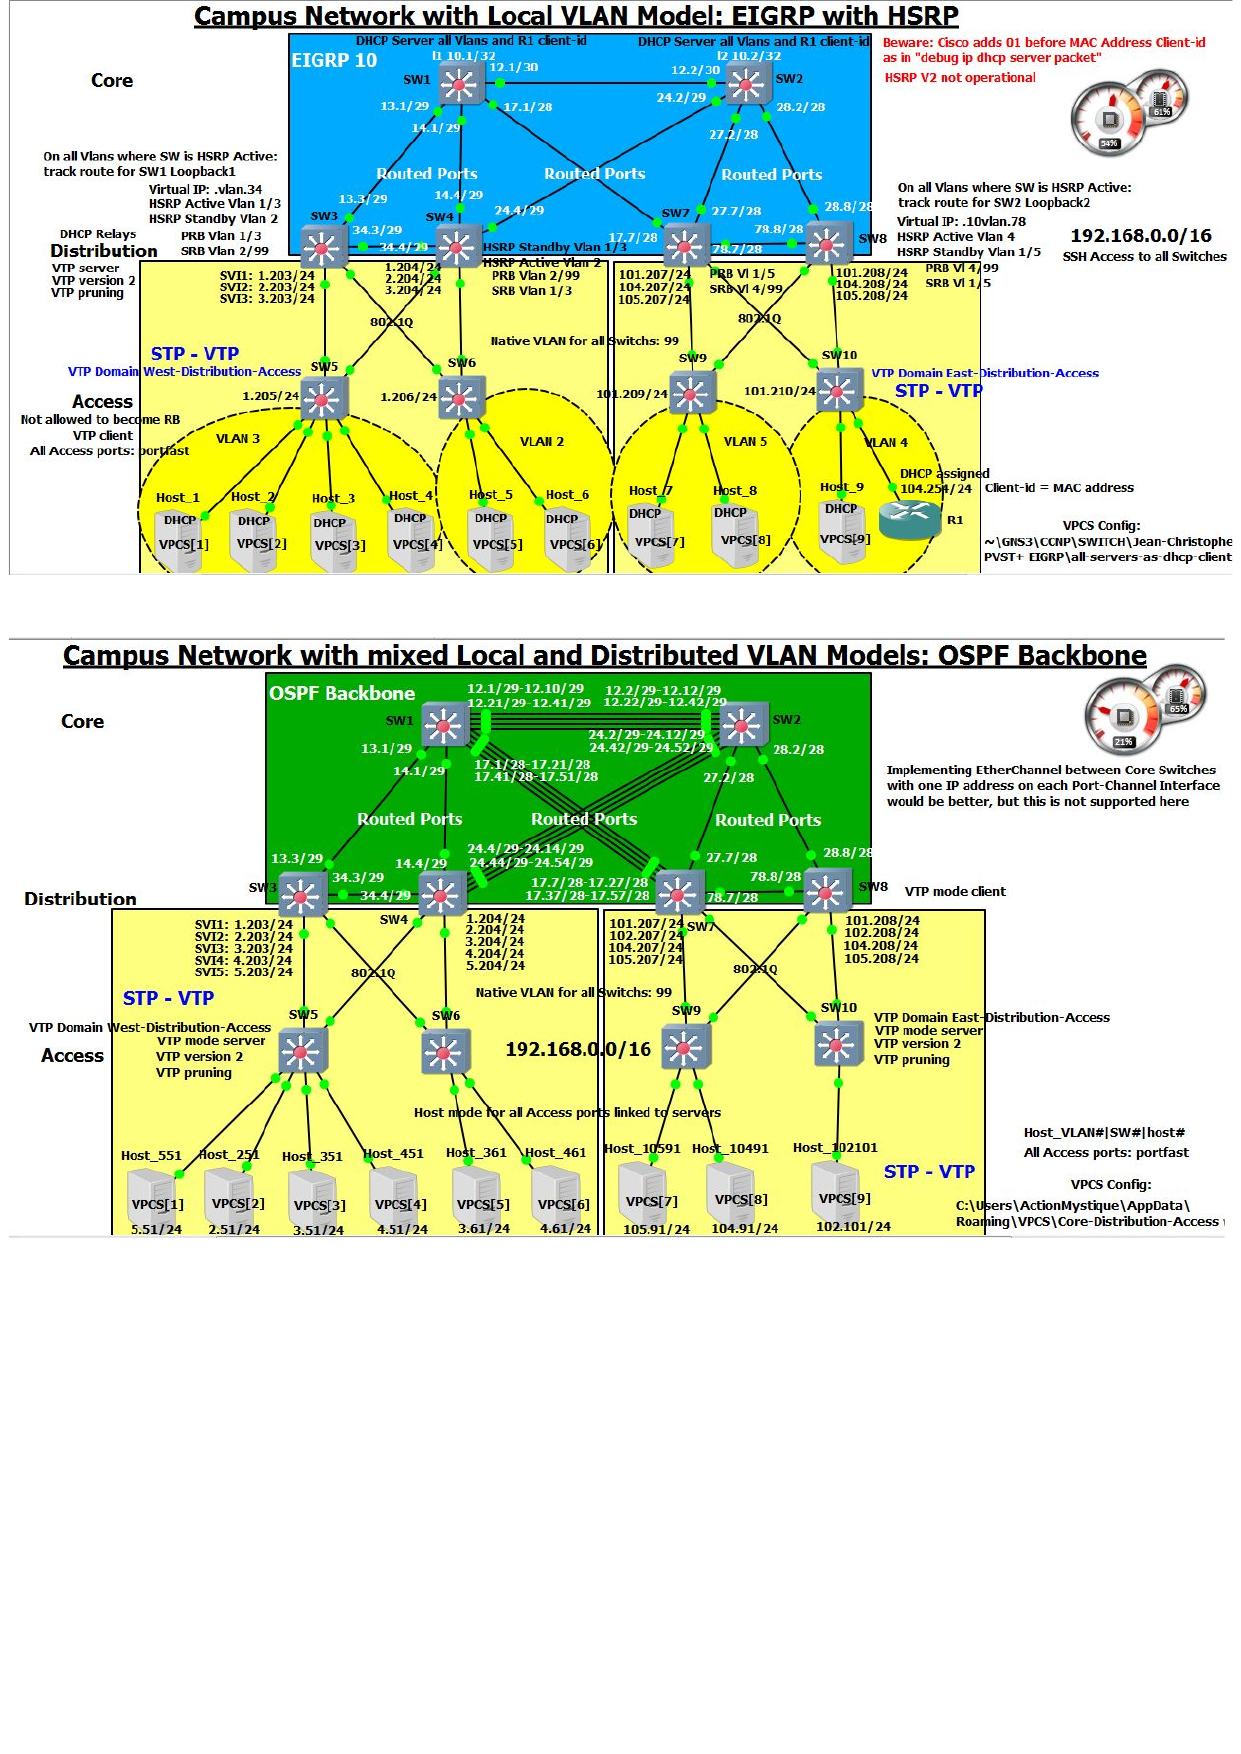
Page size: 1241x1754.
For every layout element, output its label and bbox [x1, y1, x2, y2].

picture [8, 637, 1225, 1238]
picture [8, 0, 1233, 575]
